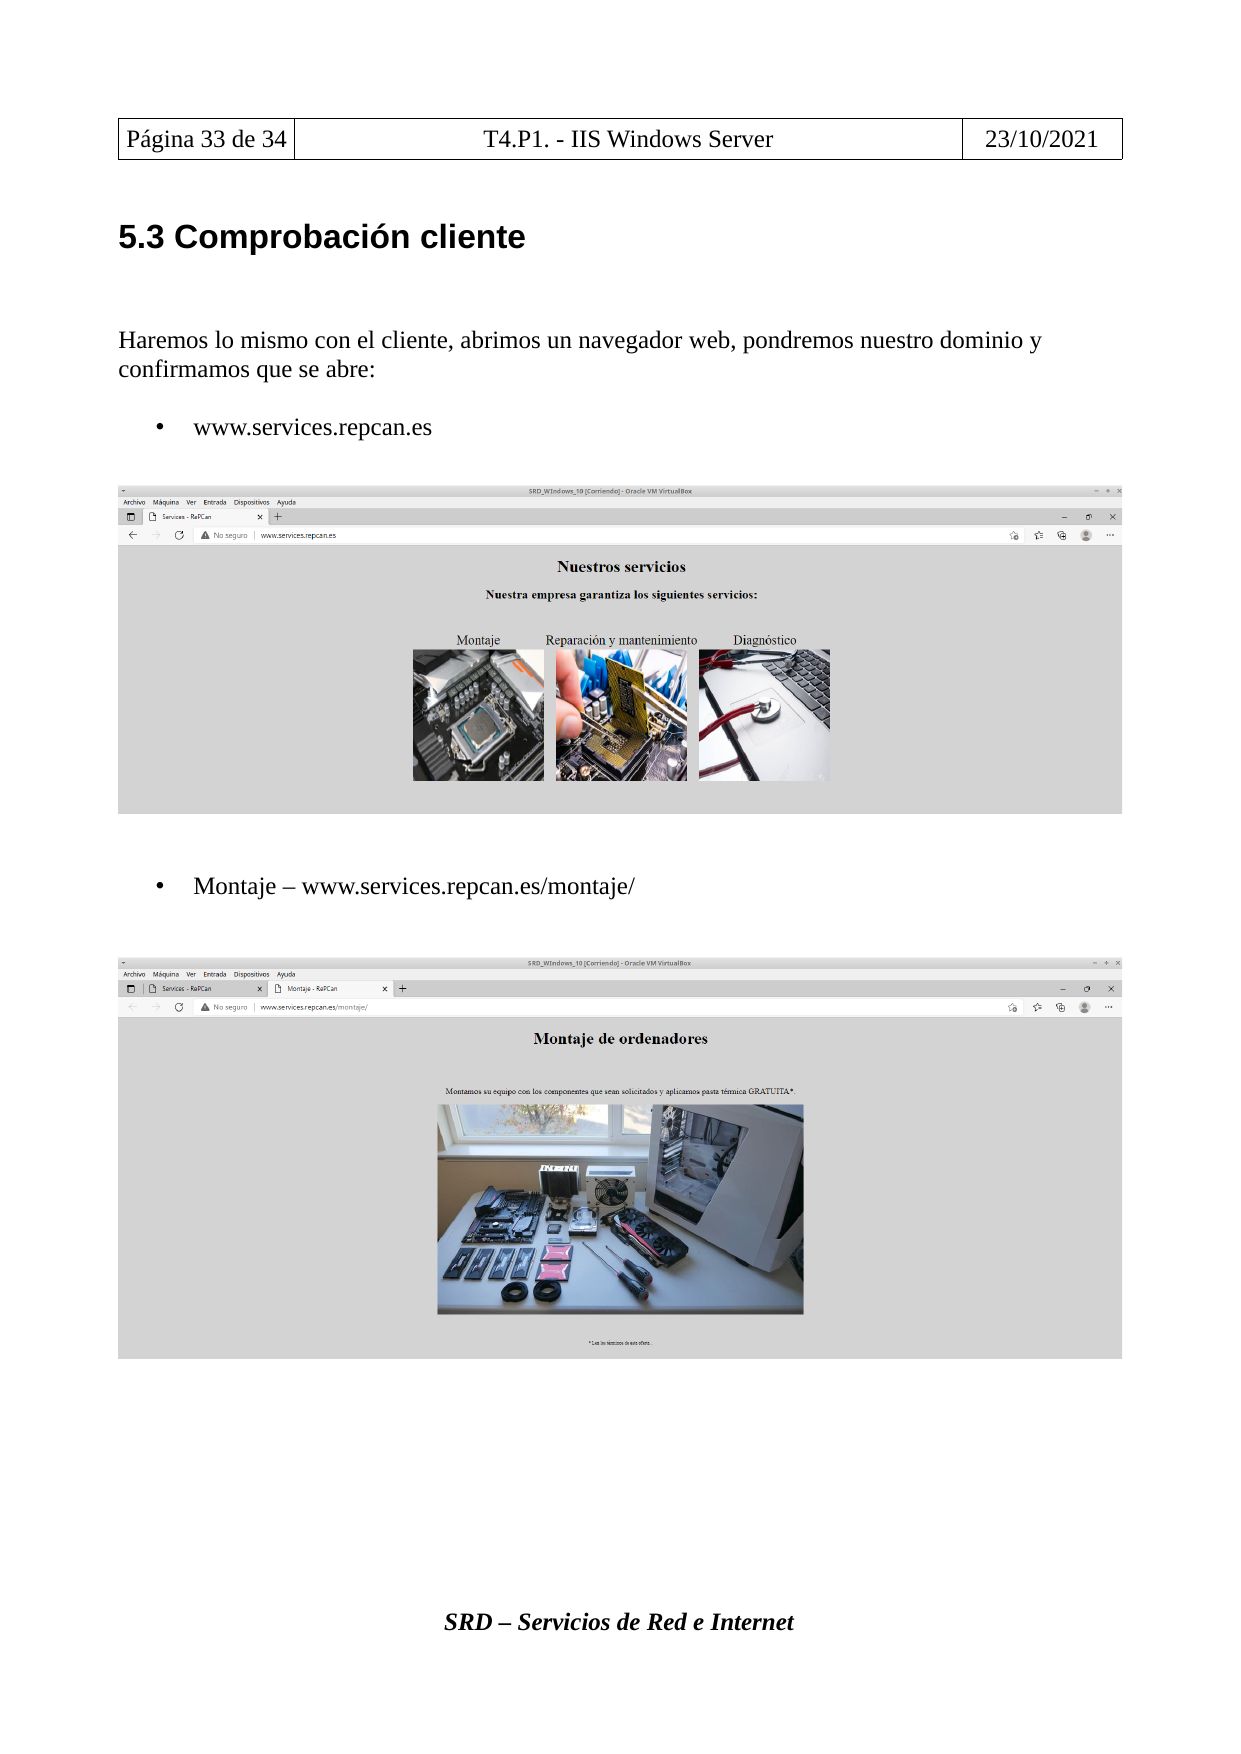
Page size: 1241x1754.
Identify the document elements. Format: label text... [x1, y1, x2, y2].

list Montaje – www.services.repcan.es/montaje/ [156, 871, 1122, 899]
picture [118, 957, 1123, 1359]
list www.services.repcan.es [156, 412, 1122, 440]
text Haremos lo mismo con el cliente, abrimos un navegador web, pondremos nuestro dominio y confirmamos que se abre: [118, 325, 1122, 383]
picture [118, 485, 1123, 814]
subtitle 5.3 Comprobación cliente [118, 217, 1122, 255]
